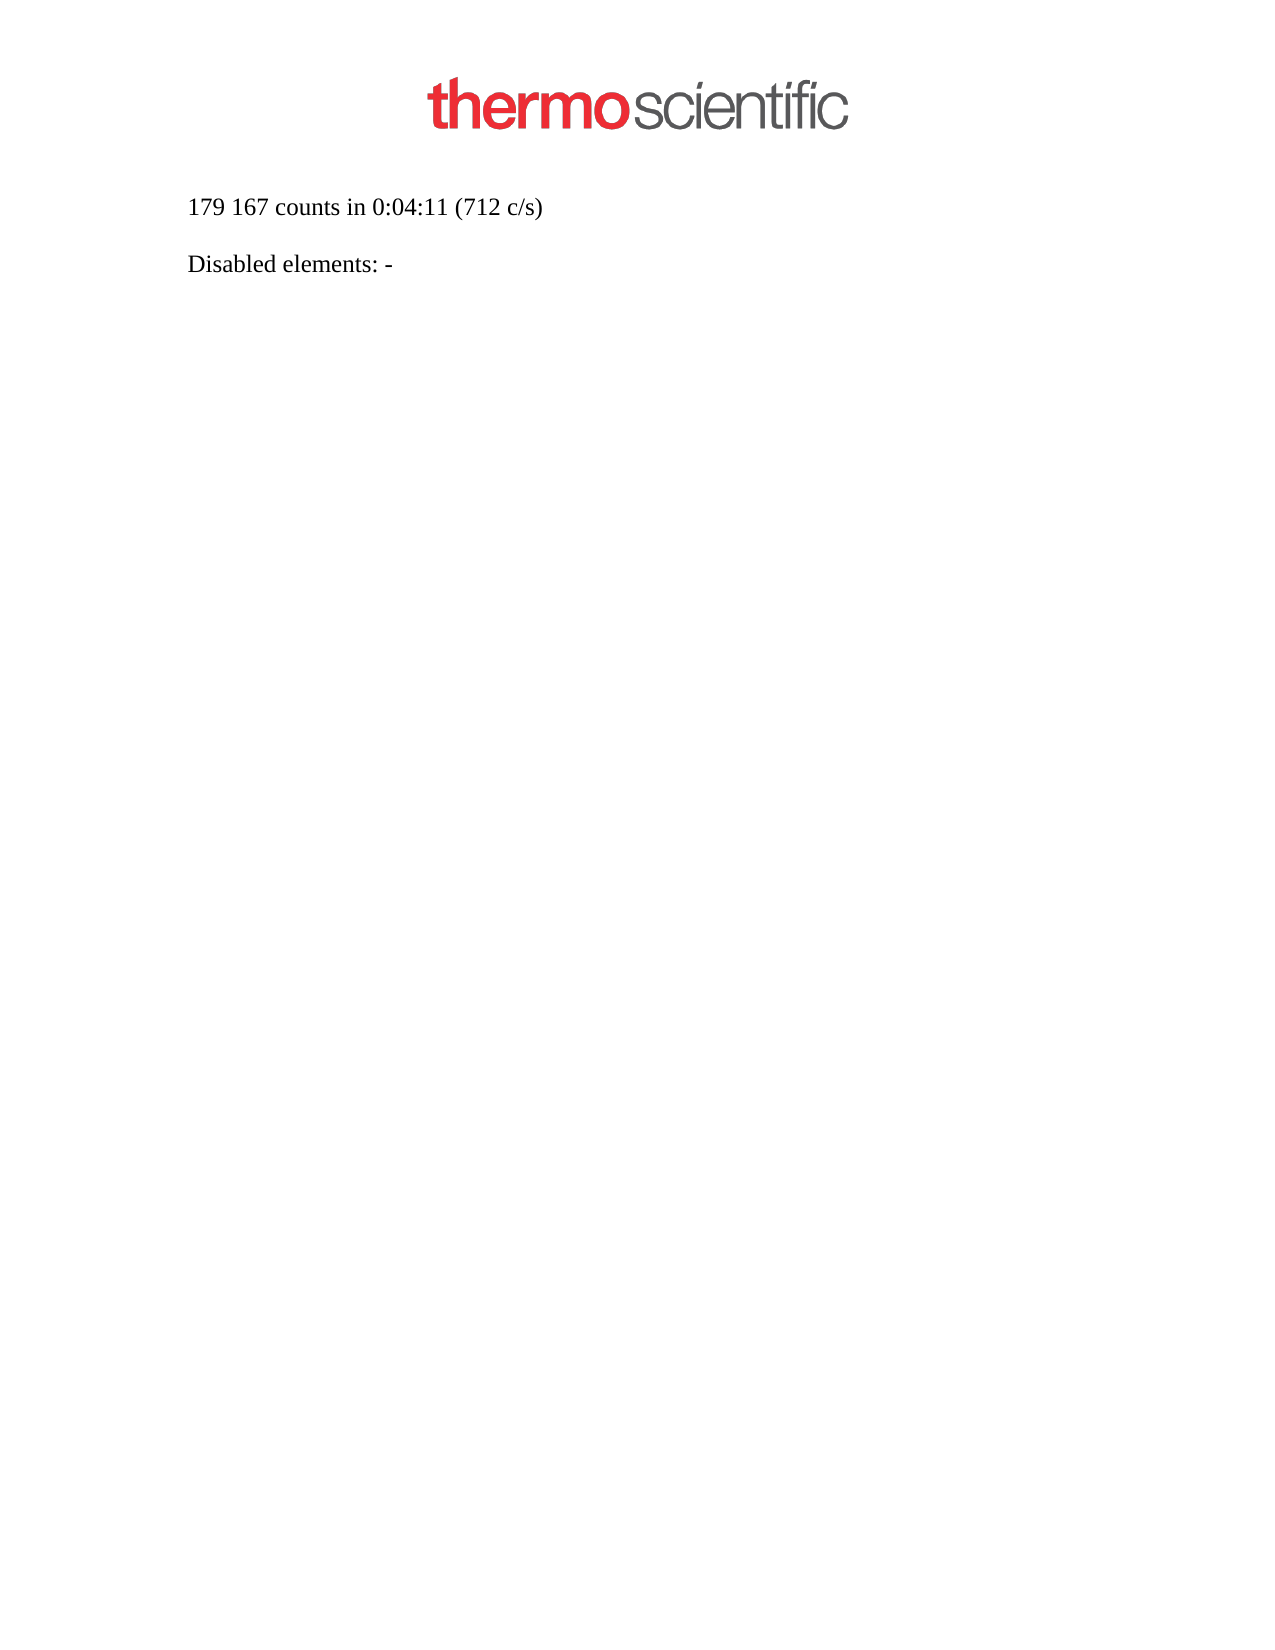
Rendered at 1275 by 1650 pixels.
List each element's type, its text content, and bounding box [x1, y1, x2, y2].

picture [395, 44, 880, 161]
text Disabled elements: - [187, 249, 1087, 278]
text 179 167 counts in 0:04:11 (712 c/s) [187, 192, 1087, 221]
